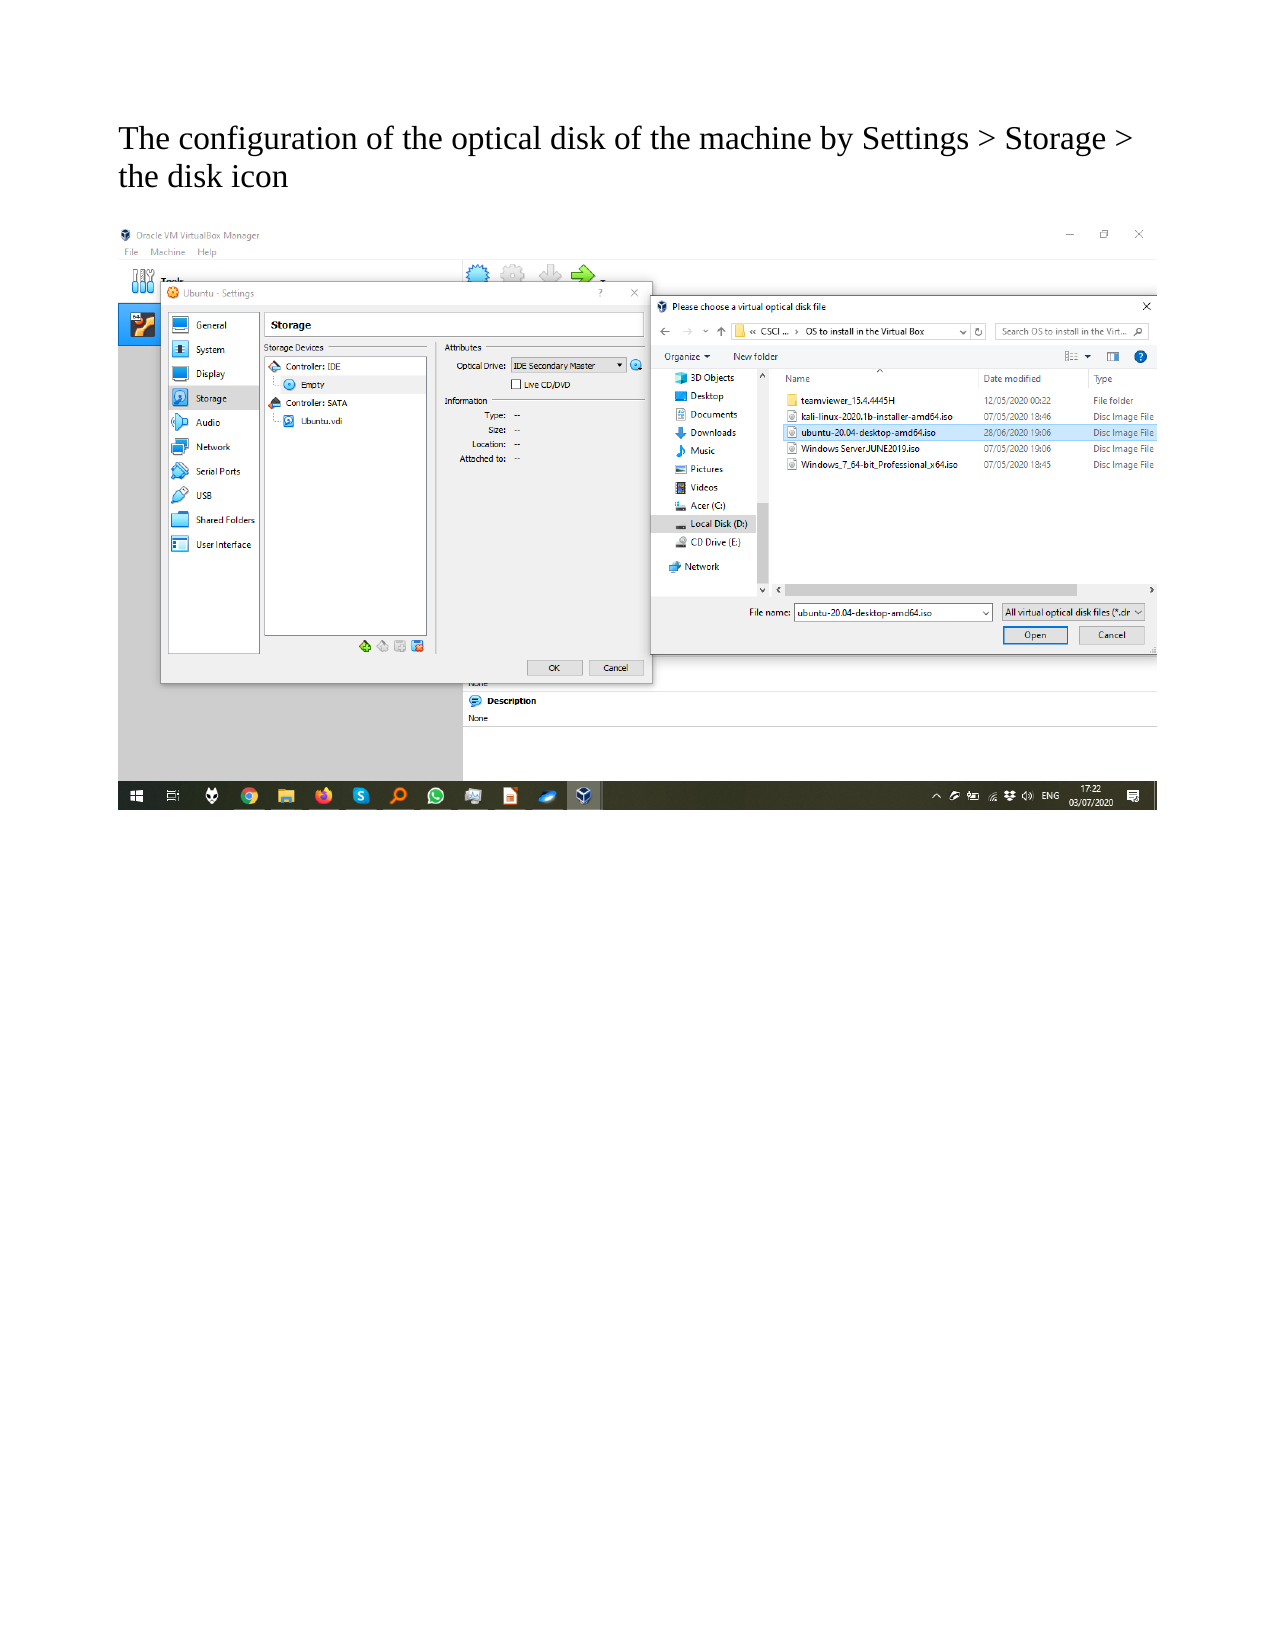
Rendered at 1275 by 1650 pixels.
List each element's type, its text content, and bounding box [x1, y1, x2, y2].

text The configuration of the optical disk of the machine by Settings > Storage > the disk icon [118, 118, 1157, 195]
picture [118, 226, 1157, 810]
